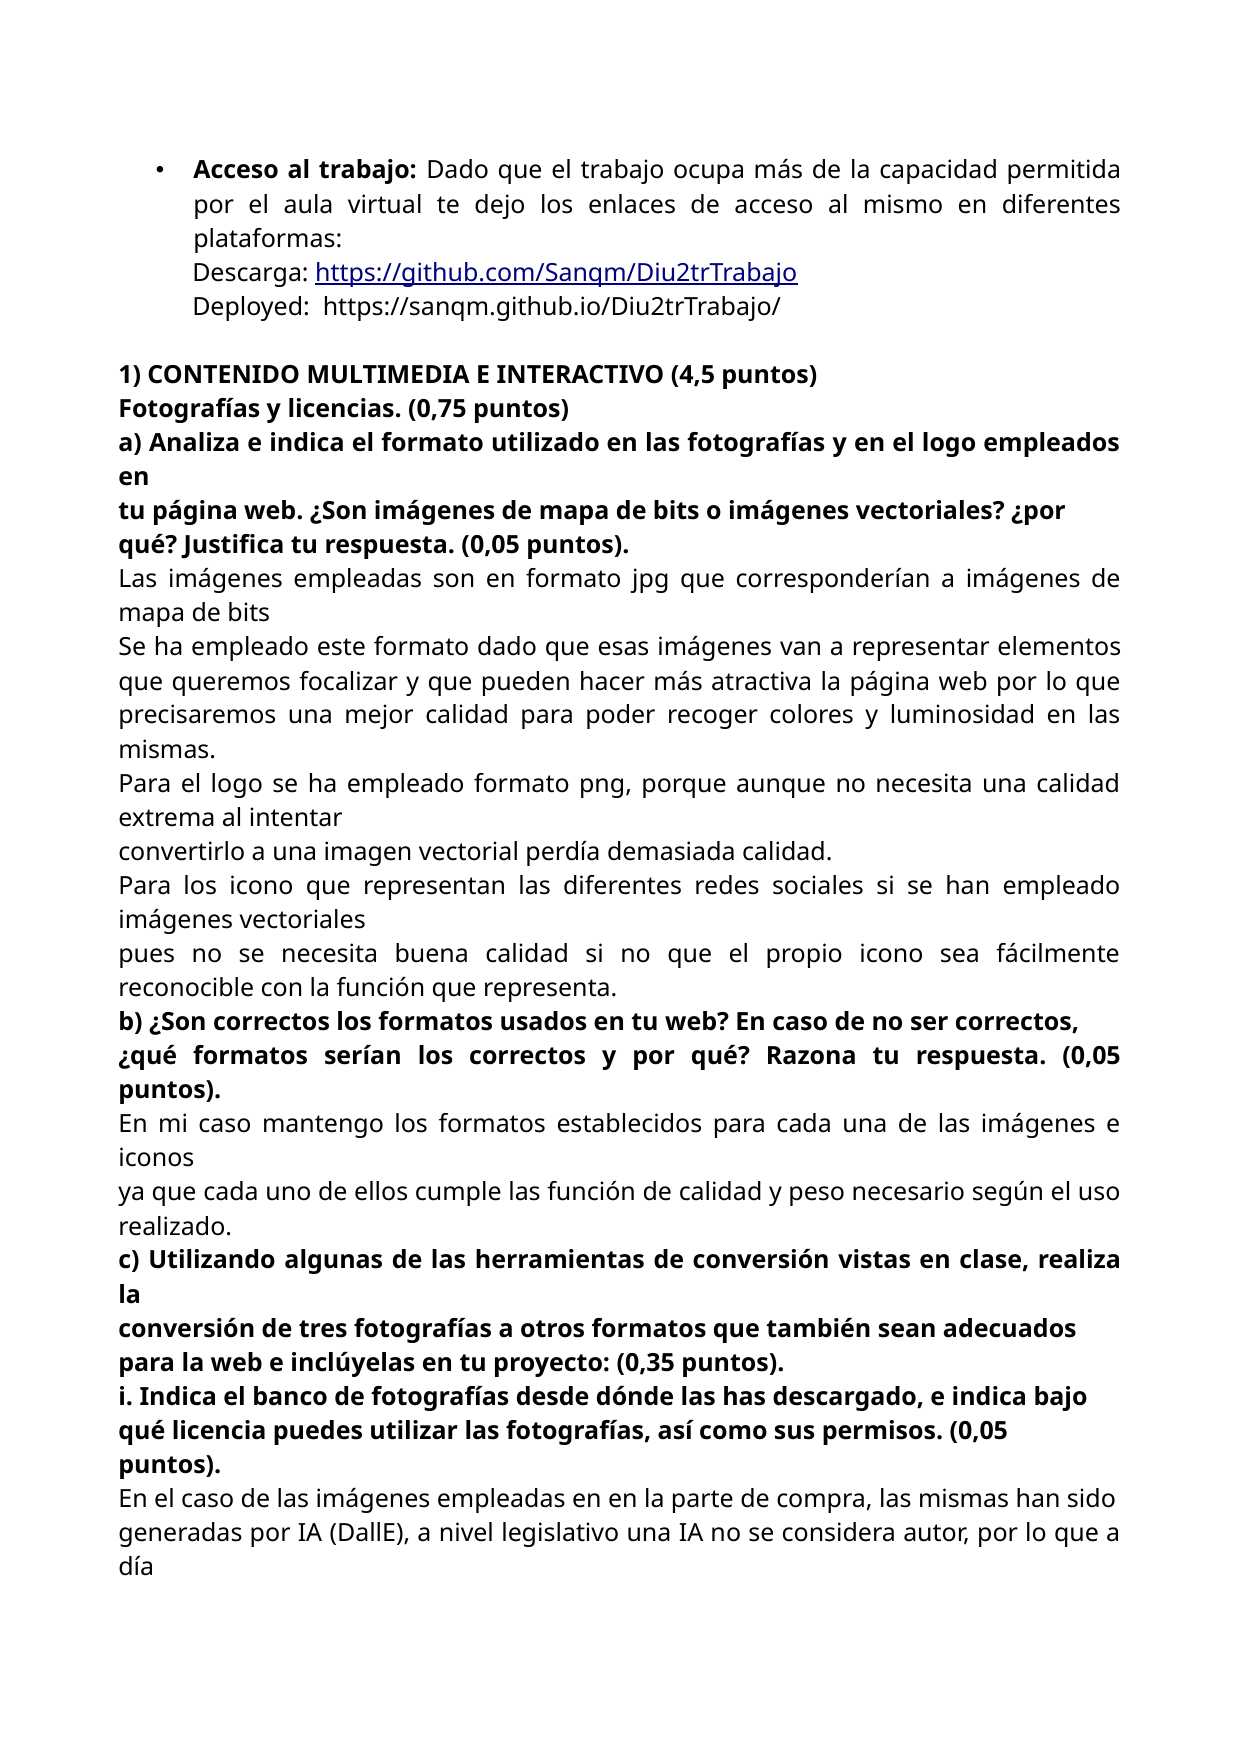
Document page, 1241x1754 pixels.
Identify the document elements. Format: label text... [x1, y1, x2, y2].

text conversión de tres fotografías a otros formatos que también sean adecuados [118, 1310, 1122, 1344]
text Deployed: https://sanqm.github.io/Diu2trTrabajo/ [118, 288, 1122, 322]
text Las imágenes empleadas son en formato jpg que corresponderían a imágenes de mapa de bits [118, 561, 1122, 629]
text En el caso de las imágenes empleadas en en la parte de compra, las mismas han sido [118, 1481, 1122, 1515]
text Se ha empleado este formato dado que esas imágenes van a representar elementos que queremos focalizar y que pueden hacer más atractiva la página web por lo que precisaremos una mejor calidad para poder recoger colores y luminosidad en las mismas. [118, 629, 1122, 765]
text En mi caso mantengo los formatos establecidos para cada una de las imágenes e iconos [118, 1106, 1122, 1174]
text c) Utilizando algunas de las herramientas de conversión vistas en clase, realiza la [118, 1242, 1122, 1310]
text Para los icono que representan las diferentes redes sociales si se han empleado imágenes vectoriales [118, 867, 1122, 936]
text para la web e inclúyelas en tu proyecto: (0,35 puntos). [118, 1344, 1122, 1378]
text tu página web. ¿Son imágenes de mapa de bits o imágenes vectoriales? ¿por [118, 493, 1122, 527]
list Acceso al trabajo: Dado que el trabajo ocupa más de la capacidad permitida por el aula virtual te dejo los enlaces de acceso al mismo en diferentes plataformas: [156, 152, 1122, 254]
text qué licencia puedes utilizar las fotografías, así como sus permisos. (0,05 [118, 1412, 1122, 1447]
text generadas por IA (DallE), a nivel legislativo una IA no se considera autor, por lo que a día [118, 1515, 1122, 1583]
text Descarga: https://github.com/Sanqm/Diu2trTrabajo [118, 254, 1122, 288]
text puntos). [118, 1447, 1122, 1481]
text ¿qué formatos serían los correctos y por qué? Razona tu respuesta. (0,05 puntos). [118, 1038, 1122, 1106]
text 1) CONTENIDO MULTIMEDIA E INTERACTIVO (4,5 puntos) [118, 357, 1122, 391]
text convertirlo a una imagen vectorial perdía demasiada calidad. [118, 833, 1122, 867]
text ya que cada uno de ellos cumple las función de calidad y peso necesario según el uso realizado. [118, 1174, 1122, 1242]
text pues no se necesita buena calidad si no que el propio icono sea fácilmente reconocible con la función que representa. [118, 936, 1122, 1004]
text b) ¿Son correctos los formatos usados en tu web? En caso de no ser correctos, [118, 1004, 1122, 1038]
text qué? Justifica tu respuesta. (0,05 puntos). [118, 527, 1122, 561]
text i. Indica el banco de fotografías desde dónde las has descargado, e indica bajo [118, 1378, 1122, 1412]
text Para el logo se ha empleado formato png, porque aunque no necesita una calidad extrema al intentar [118, 765, 1122, 833]
text a) Analiza e indica el formato utilizado en las fotografías y en el logo empleados en [118, 425, 1122, 493]
text Fotografías y licencias. (0,75 puntos) [118, 391, 1122, 425]
